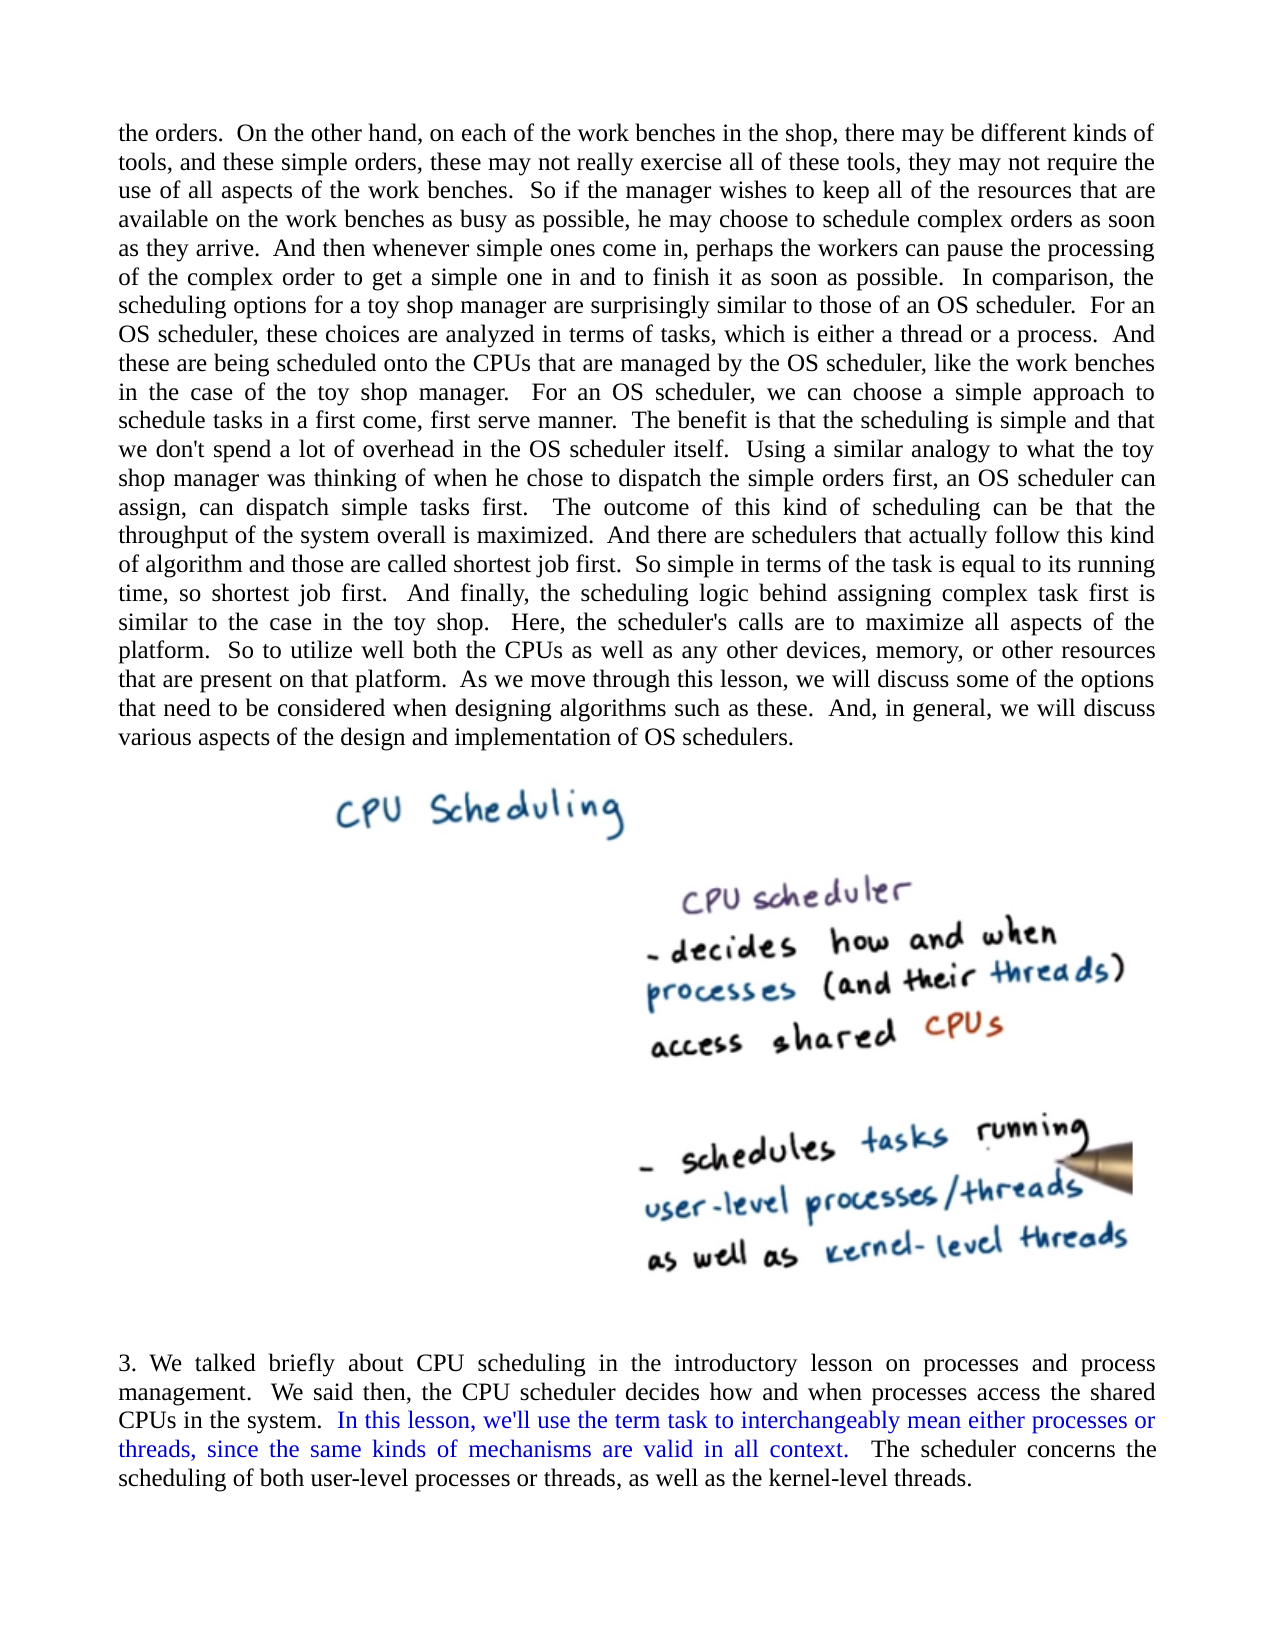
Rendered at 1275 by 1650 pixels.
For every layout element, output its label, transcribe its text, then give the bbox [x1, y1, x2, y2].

text 3. We talked briefly about CPU scheduling in the introductory lesson on processes and process management. We said then, the CPU scheduler decides how and when processes access the shared CPUs in the system. In this lesson, we'll use the term task to interchangeably mean either processes or threads, since the same kinds of mechanisms are valid in all context. The scheduler concerns the scheduling of both user-level processes or threads, as well as the kernel-level threads. [118, 1348, 1157, 1492]
picture [142, 779, 1133, 1291]
text the orders. On the other hand, on each of the work benches in the shop, there may be different kinds of tools, and these simple orders, these may not really exercise all of these tools, they may not require the use of all aspects of the work benches. So if the manager wishes to keep all of the resources that are available on the work benches as busy as possible, he may choose to schedule complex orders as soon as they arrive. And then whenever simple ones come in, perhaps the workers can pause the processing of the complex order to get a simple one in and to finish it as soon as possible. In comparison, the scheduling options for a toy shop manager are surprisingly similar to those of an OS scheduler. For an OS scheduler, these choices are analyzed in terms of tasks, which is either a thread or a process. And these are being scheduled onto the CPUs that are managed by the OS scheduler, like the work benches in the case of the toy shop manager. For an OS scheduler, we can choose a simple approach to schedule tasks in a first come, first serve manner. The benefit is that the scheduling is simple and that we don't spend a lot of overhead in the OS scheduler itself. Using a similar analogy to what the toy shop manager was thinking of when he chose to dispatch the simple orders first, an OS scheduler can assign, can dispatch simple tasks first. The outcome of this kind of scheduling can be that the throughput of the system overall is maximized. And there are schedulers that actually follow this kind of algorithm and those are called shortest job first. So simple in terms of the task is equal to its running time, so shortest job first. And finally, the scheduling logic behind assigning complex task first is similar to the case in the toy shop. Here, the scheduler's calls are to maximize all aspects of the platform. So to utilize well both the CPUs as well as any other devices, memory, or other resources that are present on that platform. As we move through this lesson, we will discuss some of the options that need to be considered when designing algorithms such as these. And, in general, we will discuss various aspects of the design and implementation of OS schedulers. [118, 118, 1157, 751]
